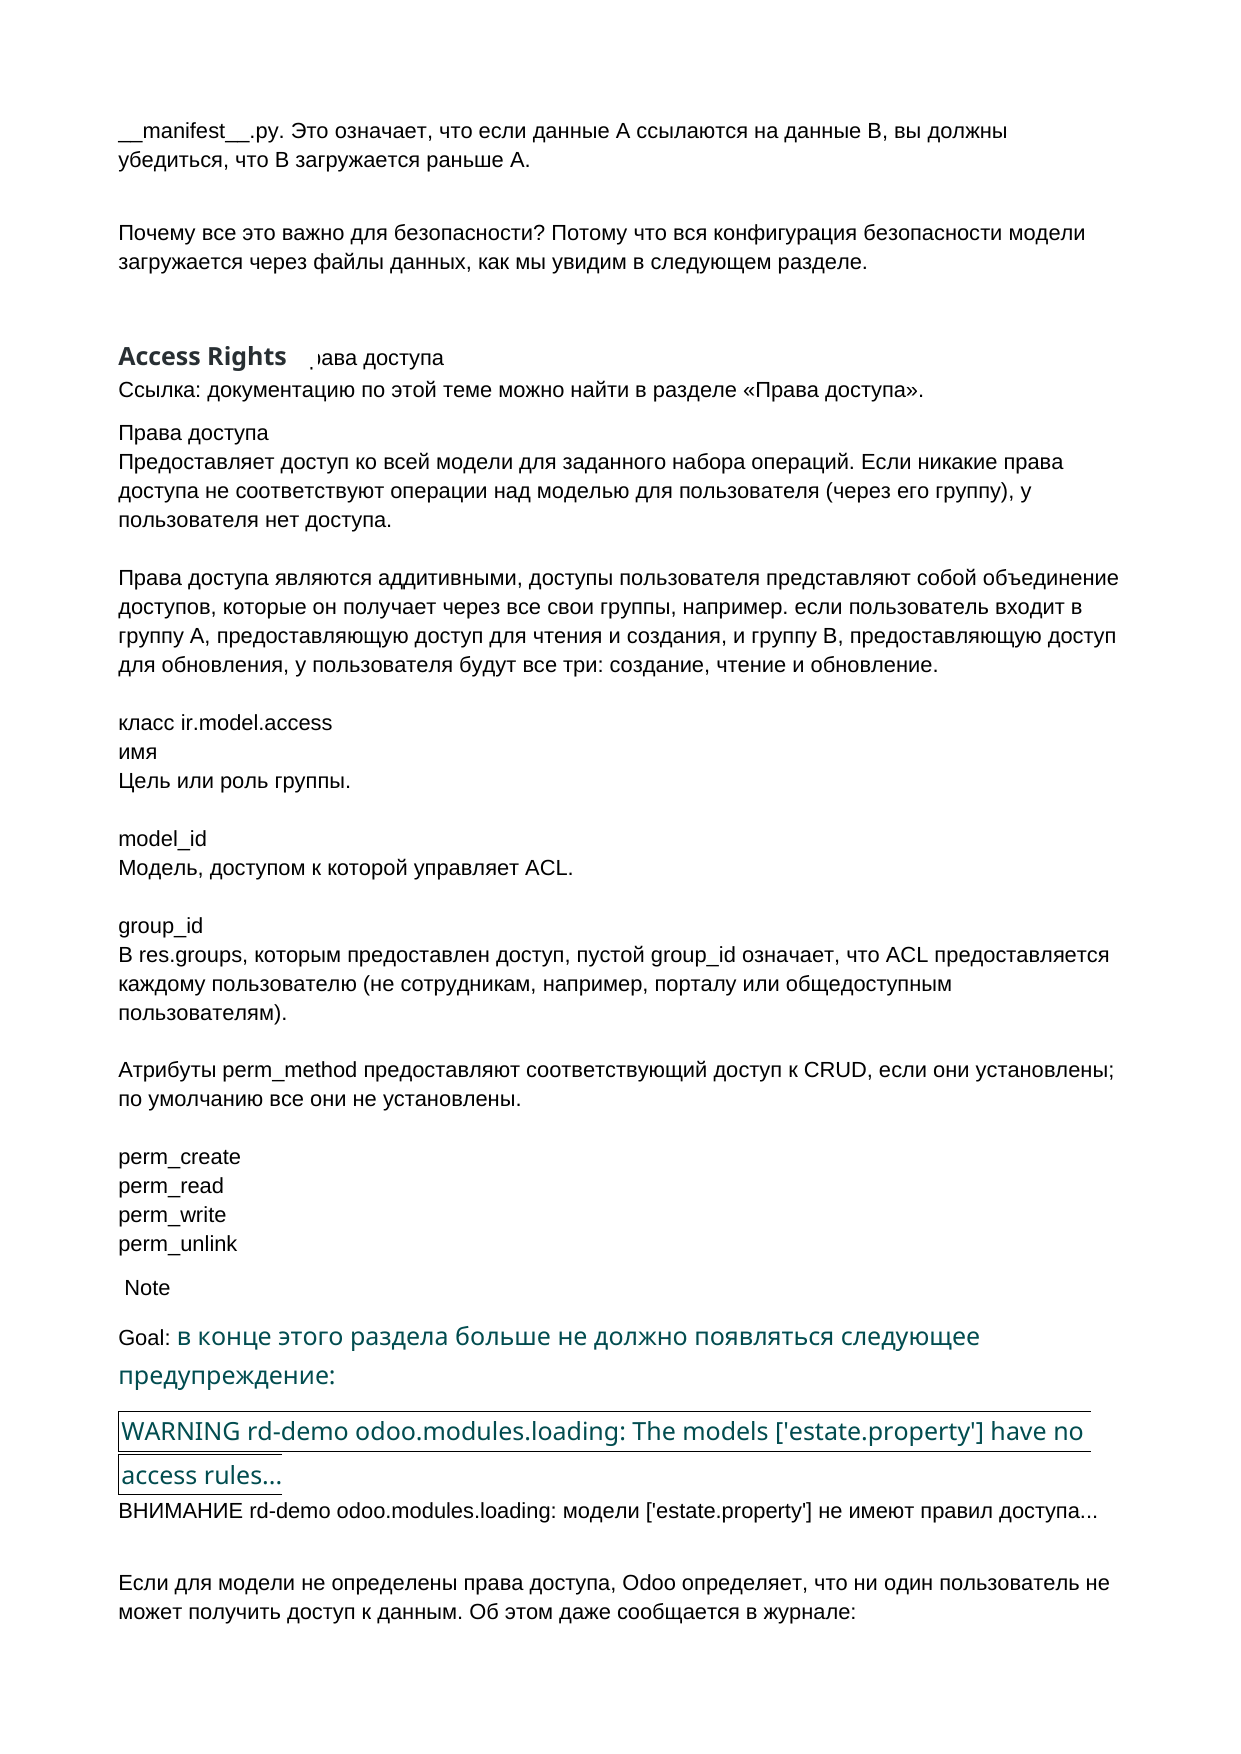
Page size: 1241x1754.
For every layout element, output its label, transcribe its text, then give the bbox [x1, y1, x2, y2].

text Почему все это важно для безопасности? Потому что вся конфигурация безопасности модели загружается через файлы данных, как мы увидим в следующем разделе. [118, 191, 1122, 274]
text Note [118, 1274, 1122, 1300]
text __manifest__.py. Это означает, что если данные A ссылаются на данные B, вы должны убедиться, что B загружается раньше A. [118, 118, 1122, 172]
text WARNING rd-demo odoo.modules.loading: The models ['estate.property'] have no access rules... [118, 1411, 1122, 1494]
text Access Rights Права доступа Ссылка: документацию по этой теме можно найти в разделе «Права доступа». [118, 339, 1122, 402]
text Права доступа Предоставляет доступ ко всей модели для заданного набора операций. Если никакие права доступа не соответствуют операции над моделью для пользователя (через его группу), у пользователя нет доступа. Права доступа являются аддитивными, доступы пользователя представляют собой объединение доступов, которые он получает через все свои группы, например. если пользователь входит в группу A, предоставляющую доступ для чтения и создания, и группу B, предоставляющую доступ для обновления, у пользователя будут все три: создание, чтение и обновление. класс ir.model.access имя Цель или роль группы. model_id Модель, доступом к которой управляет ACL. group_id В res.groups, которым предоставлен доступ, пустой group_id означает, что ACL предоставляется каждому пользователю (не сотрудникам, например, порталу или общедоступным пользователям). Атрибуты perm_method предоставляют соответствующий доступ к CRUD, если они установлены; по умолчанию все они не установлены. perm_create perm_read perm_write perm_unlink [118, 420, 1122, 1256]
text Если для модели не определены права доступа, Odoo определяет, что ни один пользователь не может получить доступ к данным. Об этом даже сообщается в журнале: [118, 1541, 1122, 1624]
text Goal: в конце этого раздела больше не должно появляться следующее предупреждение: [118, 1318, 1122, 1391]
text ВНИМАНИЕ rd-demo odoo.modules.loading: модели ['estate.property'] не имеют правил доступа... [118, 1497, 1122, 1523]
